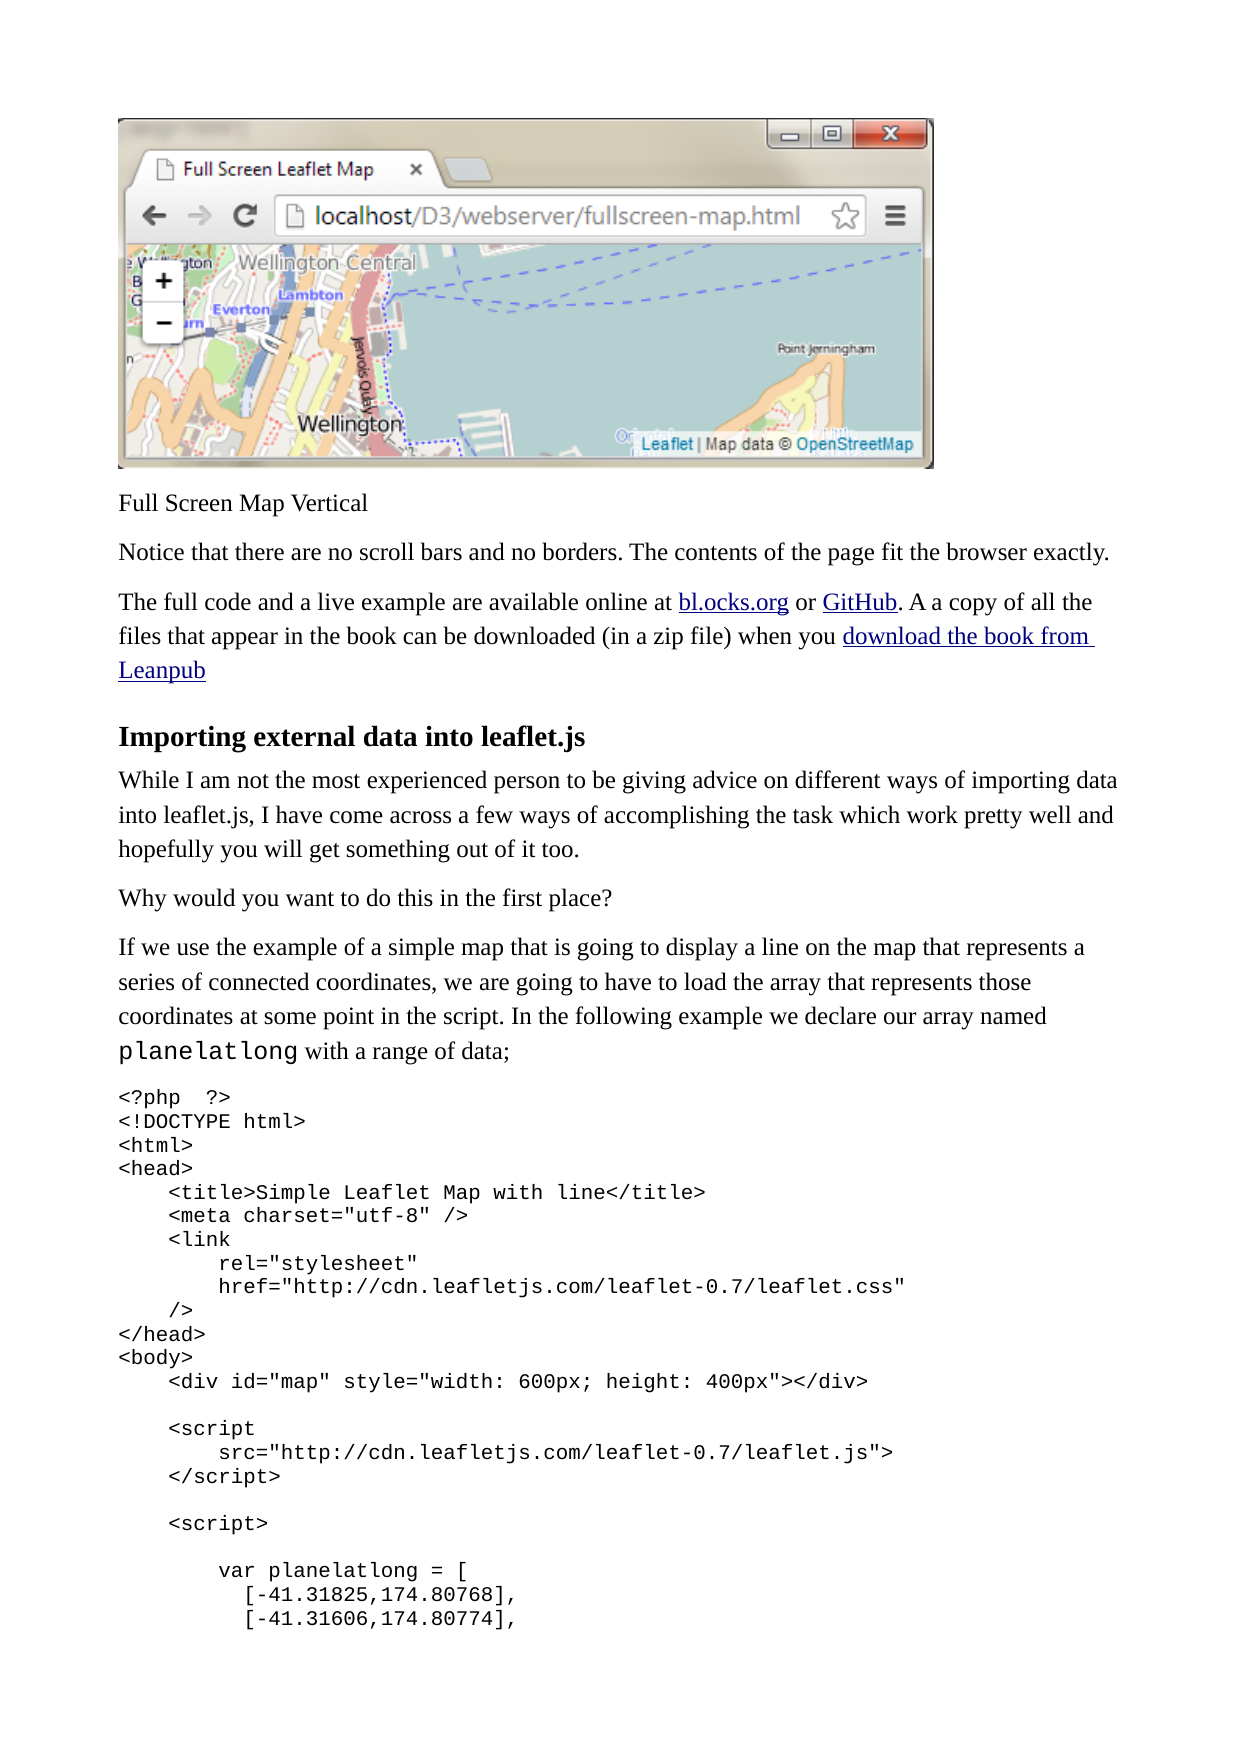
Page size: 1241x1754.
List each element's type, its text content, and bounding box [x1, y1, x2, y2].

text Why would you want to do this in the first place? [118, 883, 1122, 912]
text href="http://cdn.leafletjs.com/leaflet-0.7/leaflet.css" [118, 1276, 1122, 1300]
text <meta charset="utf-8" /> [118, 1206, 1122, 1229]
text <?php ?> [118, 1087, 1122, 1111]
text <head> [118, 1158, 1122, 1182]
text <body> [118, 1347, 1122, 1371]
subtitle Importing external data into leaflet.js [118, 719, 1122, 753]
text <script [118, 1418, 1122, 1442]
text <script> [118, 1513, 1122, 1537]
text </script> [118, 1466, 1122, 1489]
text <div id="map" style="width: 600px; height: 400px"></div> [118, 1371, 1122, 1395]
text If we use the example of a simple map that is going to display a line on the map that represents a series of connected coordinates, we are going to have to load the array that represents those coordinates at some point in the script. In the following example we declare our array named planelatlong with a range of data; [118, 932, 1122, 1067]
text <html> [118, 1134, 1122, 1158]
text The full code and a live example are available online at bl.ocks.org or GitHub. A a copy of all the files that appear in the book can be downloaded (in a zip file) when you download the book from Leanpub [118, 587, 1122, 684]
text var planelatlong = [ [118, 1560, 1122, 1584]
text <!DOCTYPE html> [118, 1111, 1122, 1134]
picture [118, 118, 934, 469]
text <link [118, 1229, 1122, 1253]
text /> [118, 1300, 1122, 1324]
text <title>Simple Leaflet Map with line</title> [118, 1182, 1122, 1206]
text rel="stylesheet" [118, 1253, 1122, 1276]
text src="http://cdn.leafletjs.com/leaflet-0.7/leaflet.js"> [118, 1442, 1122, 1466]
text While I am not the most experienced person to be giving advice on different ways of importing data into leaflet.js, I have come across a few ways of accomplishing the task which work pretty well and hopefully you will get something out of it too. [118, 765, 1122, 863]
text [-41.31825,174.80768], [118, 1584, 1122, 1607]
text Notice that there are no scroll bars and no borders. The contents of the page fit the browser exactly. [118, 537, 1122, 566]
text [-41.31606,174.80774], [118, 1607, 1122, 1631]
text </head> [118, 1324, 1122, 1347]
text Full Screen Map Vertical [118, 488, 1122, 517]
